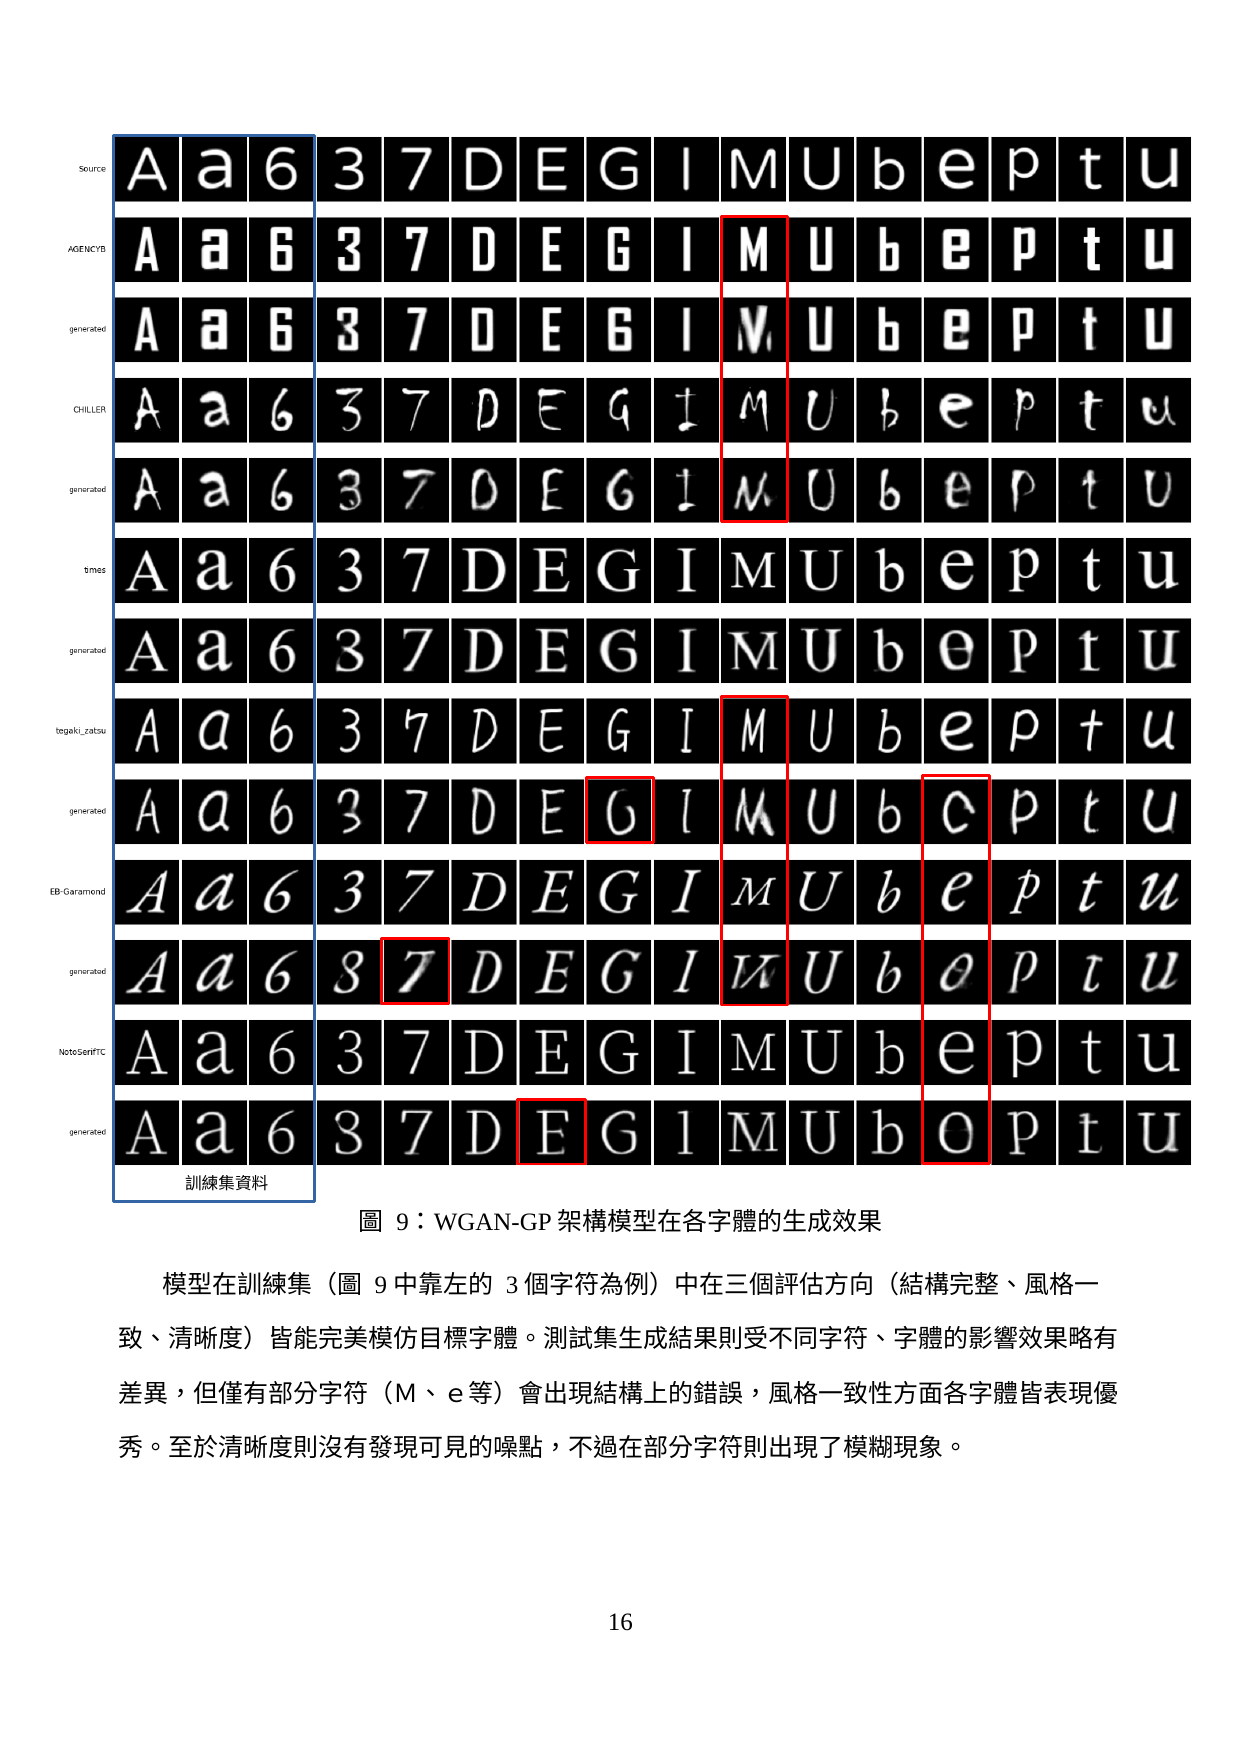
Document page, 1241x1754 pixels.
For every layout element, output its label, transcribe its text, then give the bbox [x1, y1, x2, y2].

picture [115, 137, 313, 1170]
text 圖 9：WGAN-GP 架構模型在各字體的生成效果 [124, 1170, 1116, 1237]
picture [44, 131, 1196, 1170]
text 模型在訓練集（圖 9 中靠左的 3 個字符為例）中在三個評估方向（結構完整、風格一致、清晰度）皆能完美模仿目標字體。測試集生成結果則受不同字符、字體的影響效果略有差異，但僅有部分字符（Ｍ、ｅ等）會出現結構上的錯誤，風格一致性方面各字體皆表現優秀。至於清晰度則沒有發現可見的噪點，不過在部分字符則出現了模糊現象。 [118, 1264, 1122, 1464]
